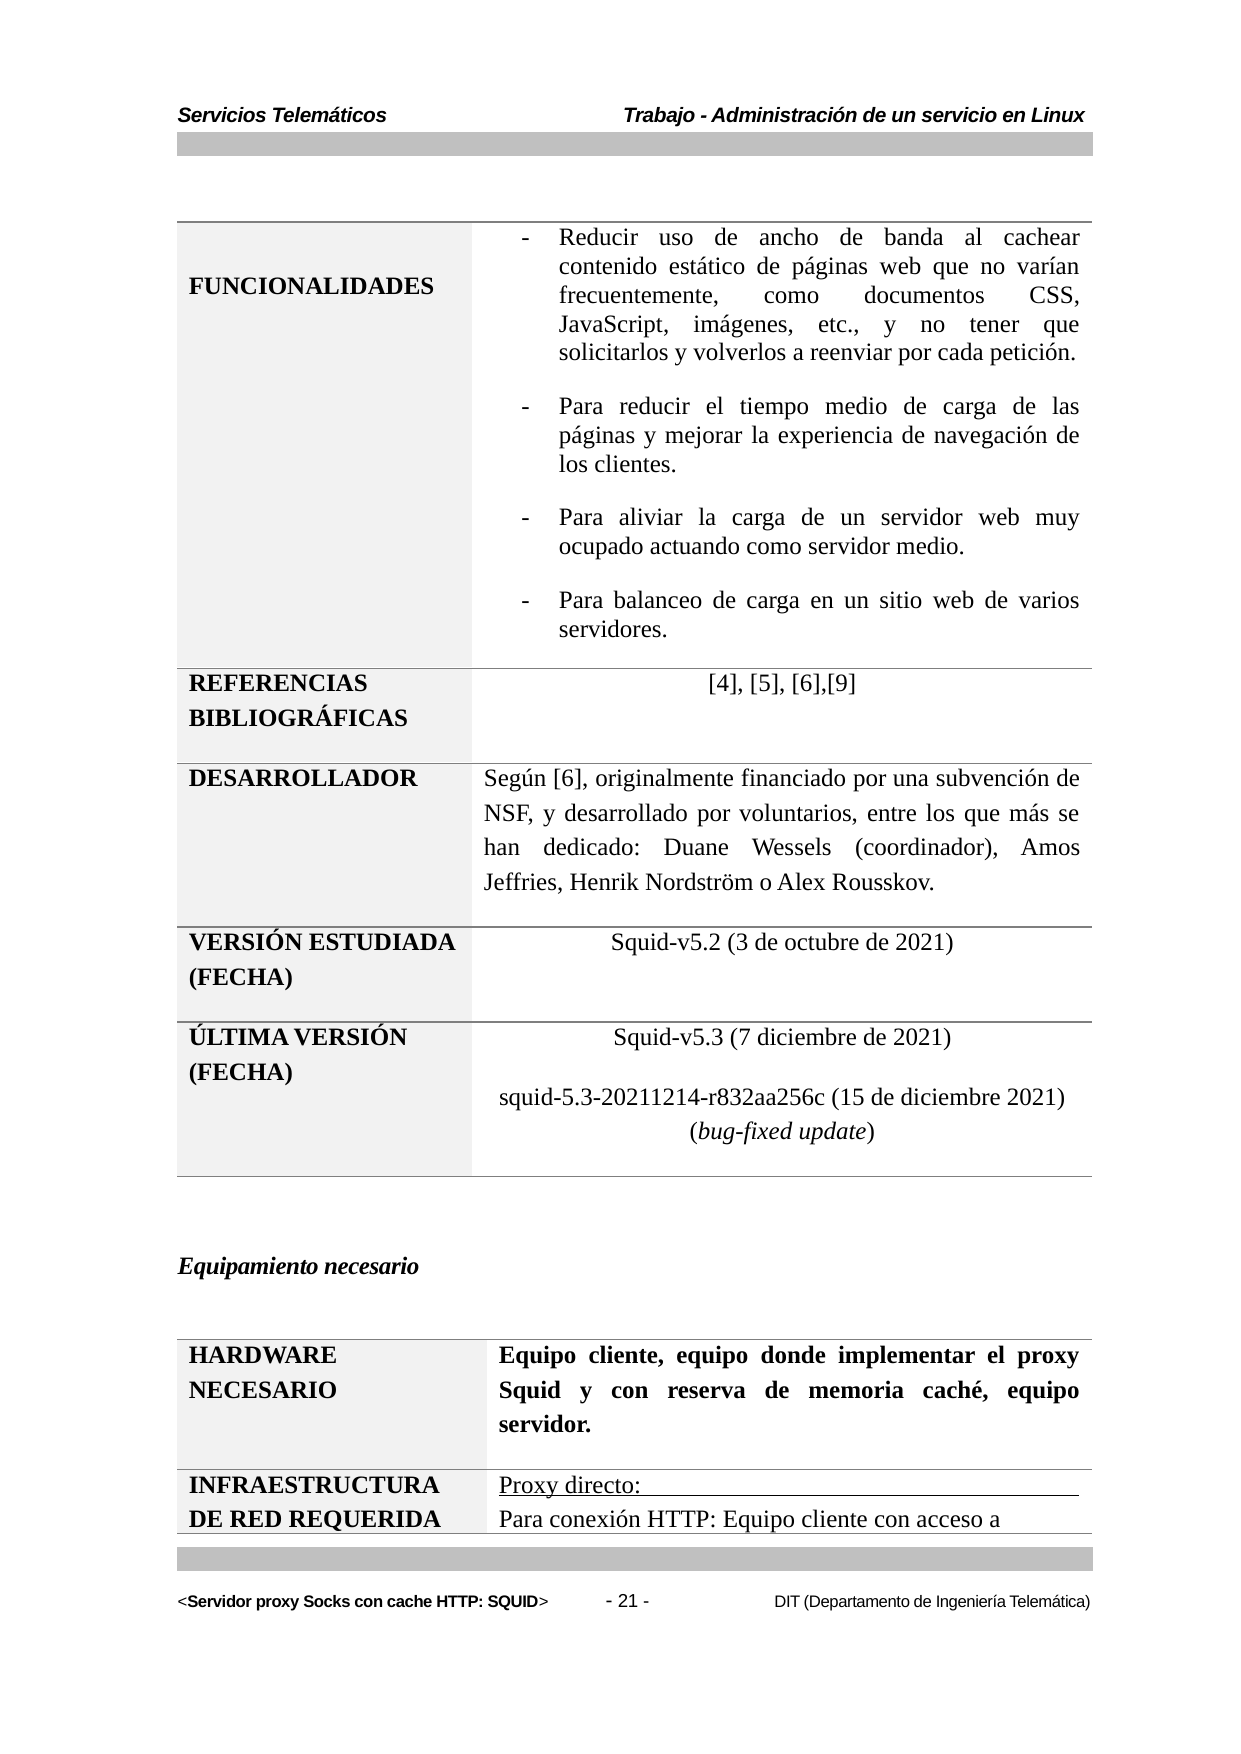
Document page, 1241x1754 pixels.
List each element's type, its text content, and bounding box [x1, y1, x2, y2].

table_cell INFRAESTRUCTURA DE RED REQUERIDA [177, 1470, 487, 1533]
table_cell Squid-v5.2 (3 de octubre de 2021) [473, 928, 1092, 1021]
table_cell VERSIÓN ESTUDIADA (FECHA) [177, 928, 472, 1021]
table_cell ÚLTIMA VERSIÓN (FECHA) [177, 1023, 472, 1176]
table_header Reducir uso de ancho de banda al cachear contenido estático de páginas web que no varían frecuentemente, como documentos CSS, JavaScript, imágenes, etc., y no tener que solicitarlos y volverlos a reenviar por cada petición. Para reducir el tiempo medio de carga de las páginas y mejorar la experiencia de navegación de los clientes. Para aliviar la carga de un servidor web muy ocupado actuando como servidor medio. Para balanceo de carga en un sitio web de varios servidores. [473, 223, 1092, 667]
table_header Equipo cliente, equipo donde implementar el proxy Squid y con reserva de memoria caché, equipo servidor. [487, 1340, 1092, 1469]
table_cell Squid-v5.3 (7 diciembre de 2021) squid-5.3-20211214-r832aa256c (15 de diciembre 2021) (bug-fixed update) [473, 1023, 1092, 1176]
table_header FUNCIONALIDADES [177, 223, 472, 667]
table_cell DESARROLLADOR [177, 764, 472, 926]
table_cell Según [6], originalmente financiado por una subvención de NSF, y desarrollado por voluntarios, entre los que más se han dedicado: Duane Wessels (coordinador), Amos Jeffries, Henrik Nordström o Alex Rousskov. [473, 764, 1092, 926]
table_cell [4], [5], [6],[9] [473, 669, 1092, 762]
table_cell REFERENCIAS BIBLIOGRÁFICAS [177, 669, 472, 762]
list Equipamiento necesario [177, 1251, 1093, 1280]
table_cell Proxy directo: Para conexión HTTP: Equipo cliente con acceso a [487, 1470, 1092, 1533]
table_header HARDWARE NECESARIO [177, 1340, 487, 1469]
